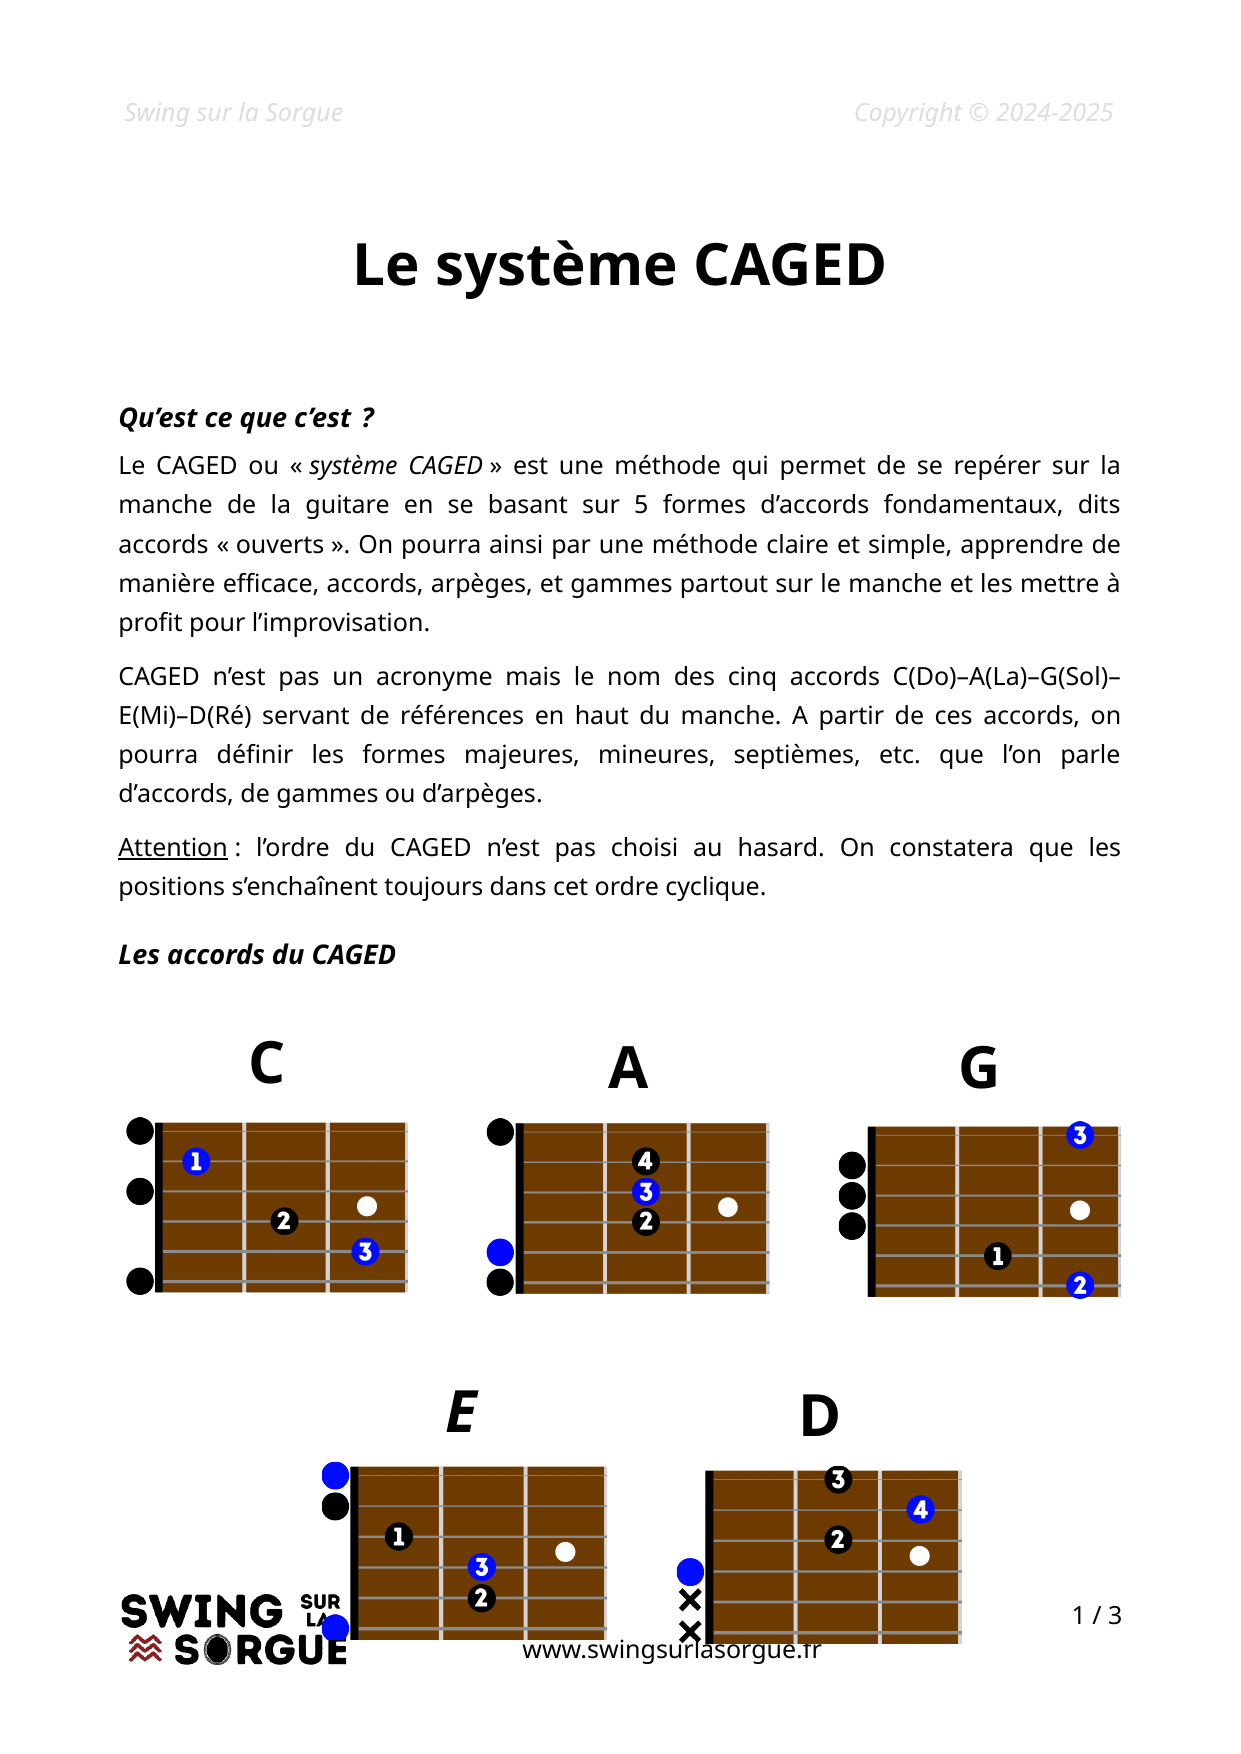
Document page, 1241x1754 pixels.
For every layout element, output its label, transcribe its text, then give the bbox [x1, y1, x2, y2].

text C [126, 1021, 408, 1101]
text G [839, 1026, 1121, 1106]
picture [676, 1466, 962, 1644]
text E [322, 1370, 607, 1449]
picture [126, 1117, 408, 1295]
subtitle Qu’est ce que c’est ? [118, 399, 1122, 436]
text CAGED n’est pas un acronyme mais le nom des cinq accords C(Do)–A(La)–G(Sol)–E(Mi)–D(Ré) servant de références en haut du manche. A partir de ces accords, on pourra définir les formes majeures, mineures, septièmes, etc. que l’on parle d’accords, de gammes ou d’arpèges. [118, 658, 1122, 810]
text A [487, 1026, 769, 1106]
picture [121, 1462, 608, 1665]
picture [838, 1121, 1122, 1299]
title Le système CAGED [118, 223, 1122, 302]
subtitle Les accords du CAGED [118, 935, 1122, 972]
text Le CAGED ou « système CAGED » est une méthode qui permet de se repérer sur la manche de la guitare en se basant sur 5 formes d’accords fondamentaux, dits accords « ouverts ». On pourra ainsi par une méthode claire et simple, apprendre de manière efficace, accords, arpèges, et gammes partout sur le manche et les mettre à profit pour l’improvisation. [118, 448, 1122, 639]
text D [677, 1374, 962, 1453]
picture [486, 1118, 770, 1296]
text Attention : l’ordre du CAGED n’est pas choisi au hasard. On constatera que les positions s’enchaînent toujours dans cet ordre cyclique. [118, 830, 1122, 903]
